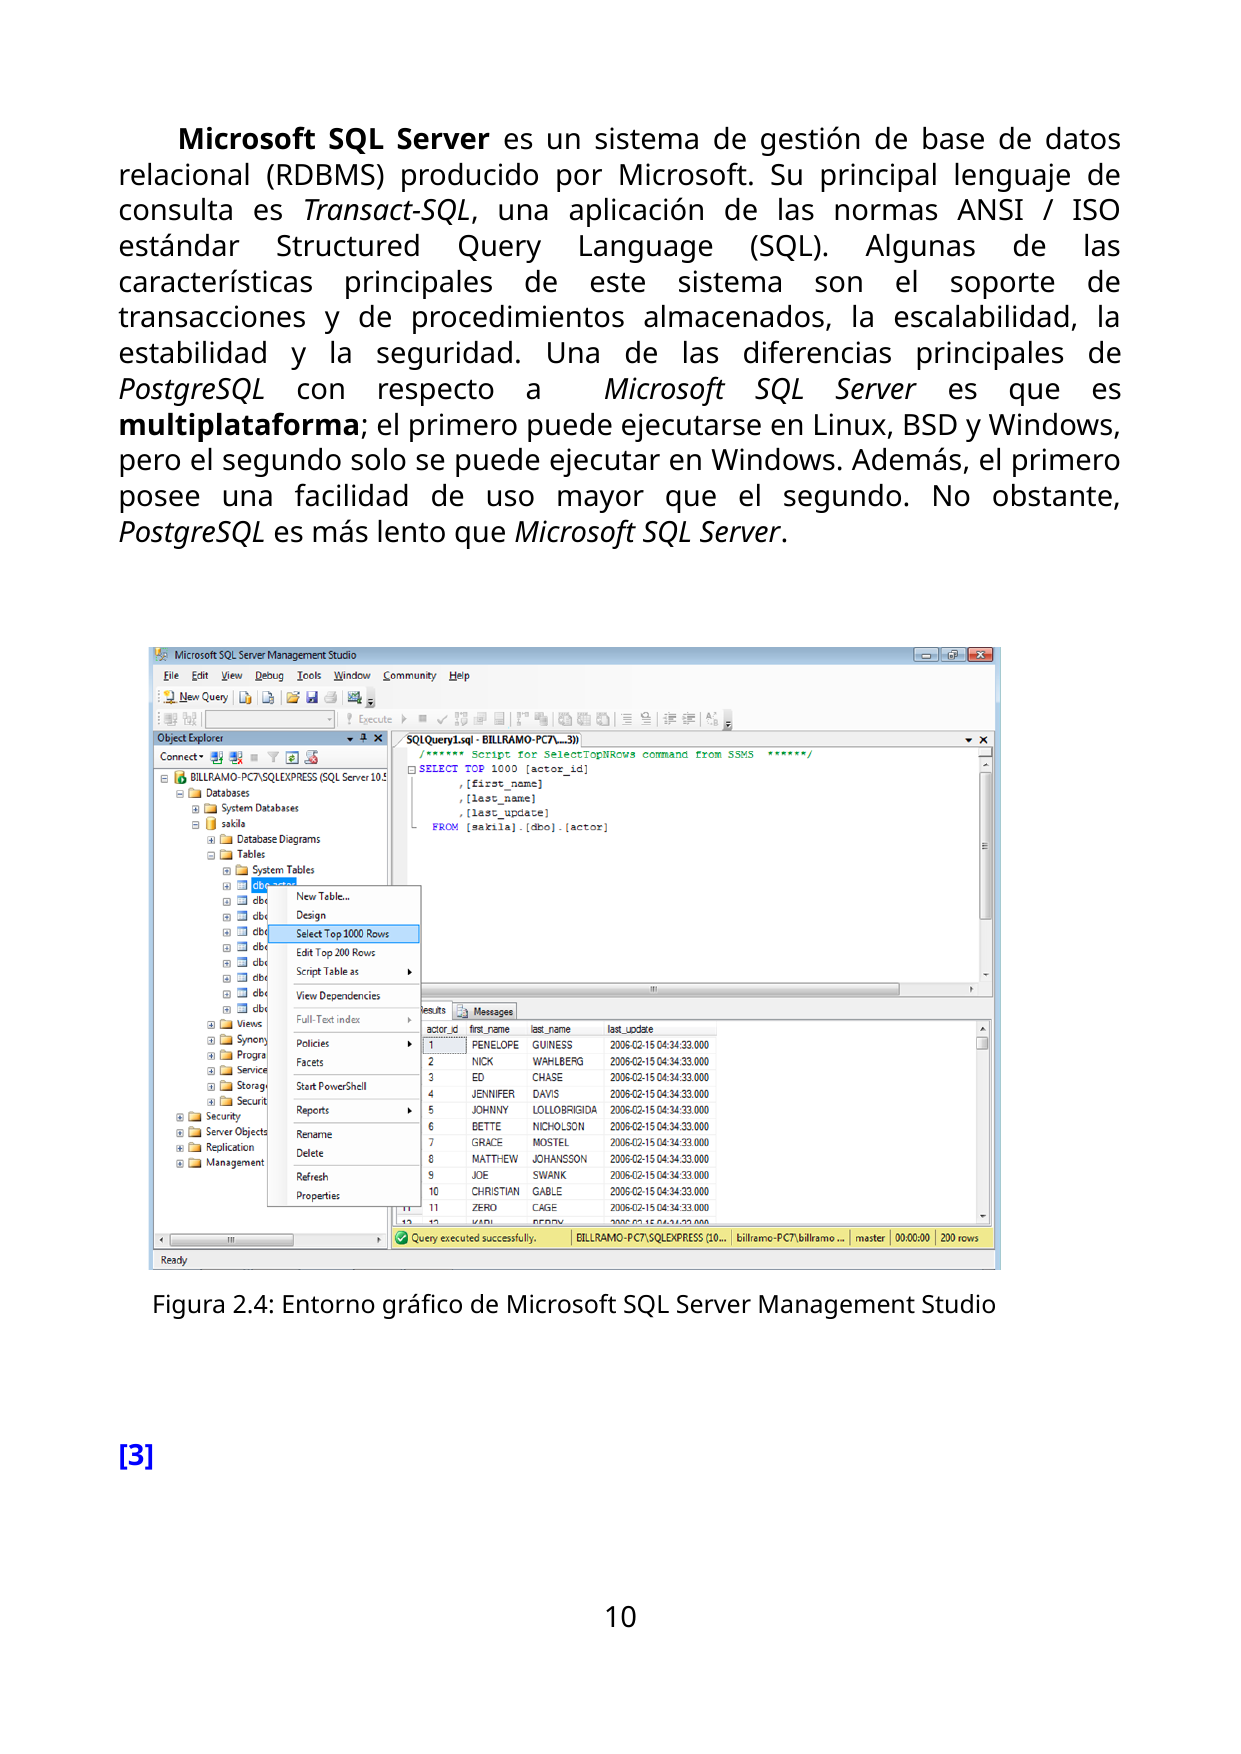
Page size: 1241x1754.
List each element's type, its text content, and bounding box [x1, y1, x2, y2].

text Microsoft SQL Server es un sistema de gestión de base de datos relacional (RDBMS) producido por Microsoft. Su principal lenguaje de consulta es Transact-SQL, una aplicación de las normas ANSI / ISO estándar Structured Query Language (SQL). Algunas de las características principales de este sistema son el soporte de transacciones y de procedimientos almacenados, la escalabilidad, la estabilidad y la seguridad. Una de las diferencias principales de PostgreSQL con respecto a Microsoft SQL Server es que es multiplataforma; el primero puede ejecutarse en Linux, BSD y Windows, pero el segundo solo se puede ejecutar en Windows. Además, el primero posee una facilidad de uso mayor que el segundo. No obstante, PostgreSQL es más lento que Microsoft SQL Server. [118, 118, 1122, 551]
text [3] [118, 1434, 1122, 1473]
picture [148, 647, 1001, 1270]
text Figura 2.4: Entorno gráfico de Microsoft SQL Server Management Studio [148, 1270, 1000, 1320]
